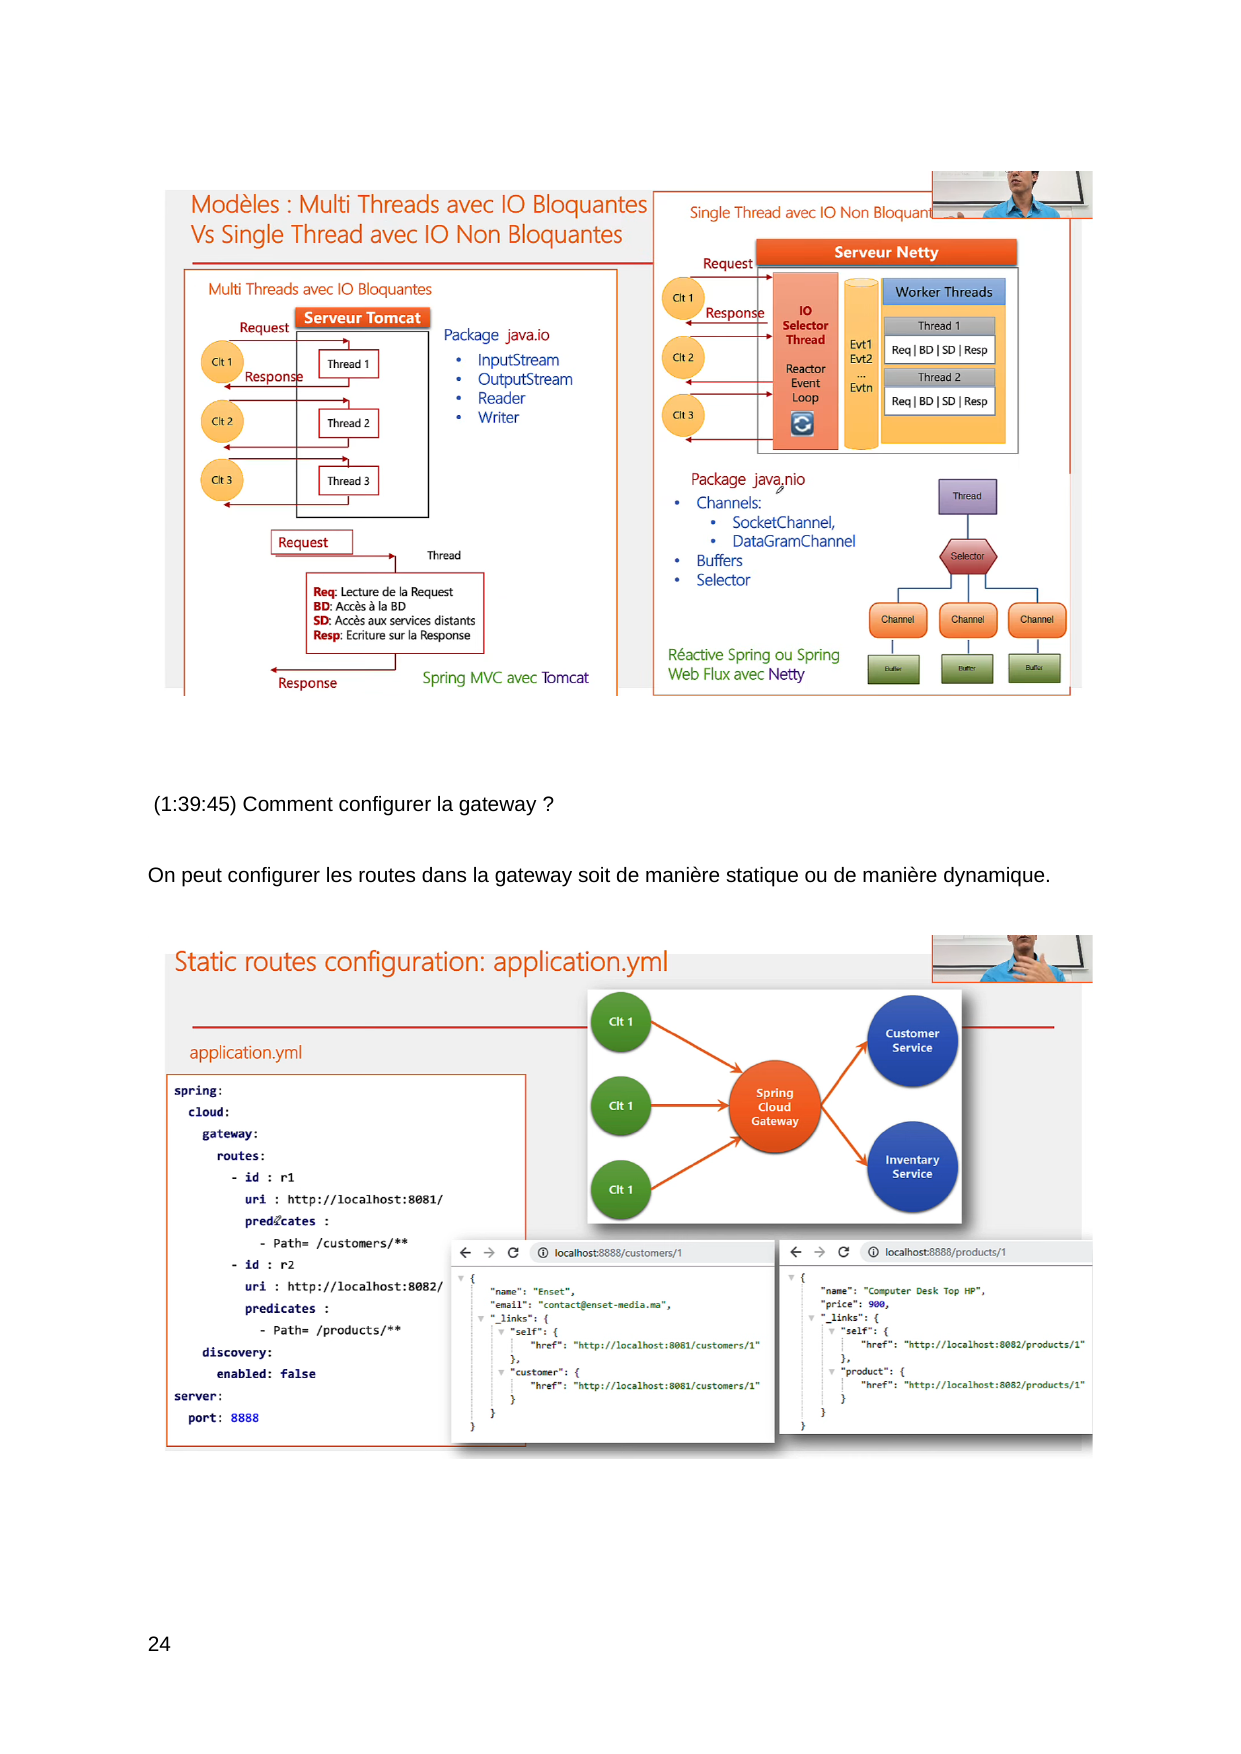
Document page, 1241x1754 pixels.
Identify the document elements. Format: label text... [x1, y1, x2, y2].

text On peut configurer les routes dans la gateway soit de manière statique ou de manière dynamique. [148, 863, 1093, 887]
picture [147, 935, 1093, 1459]
picture [147, 171, 1093, 696]
text (1:39:45) Comment configurer la gateway ? [148, 791, 1093, 815]
